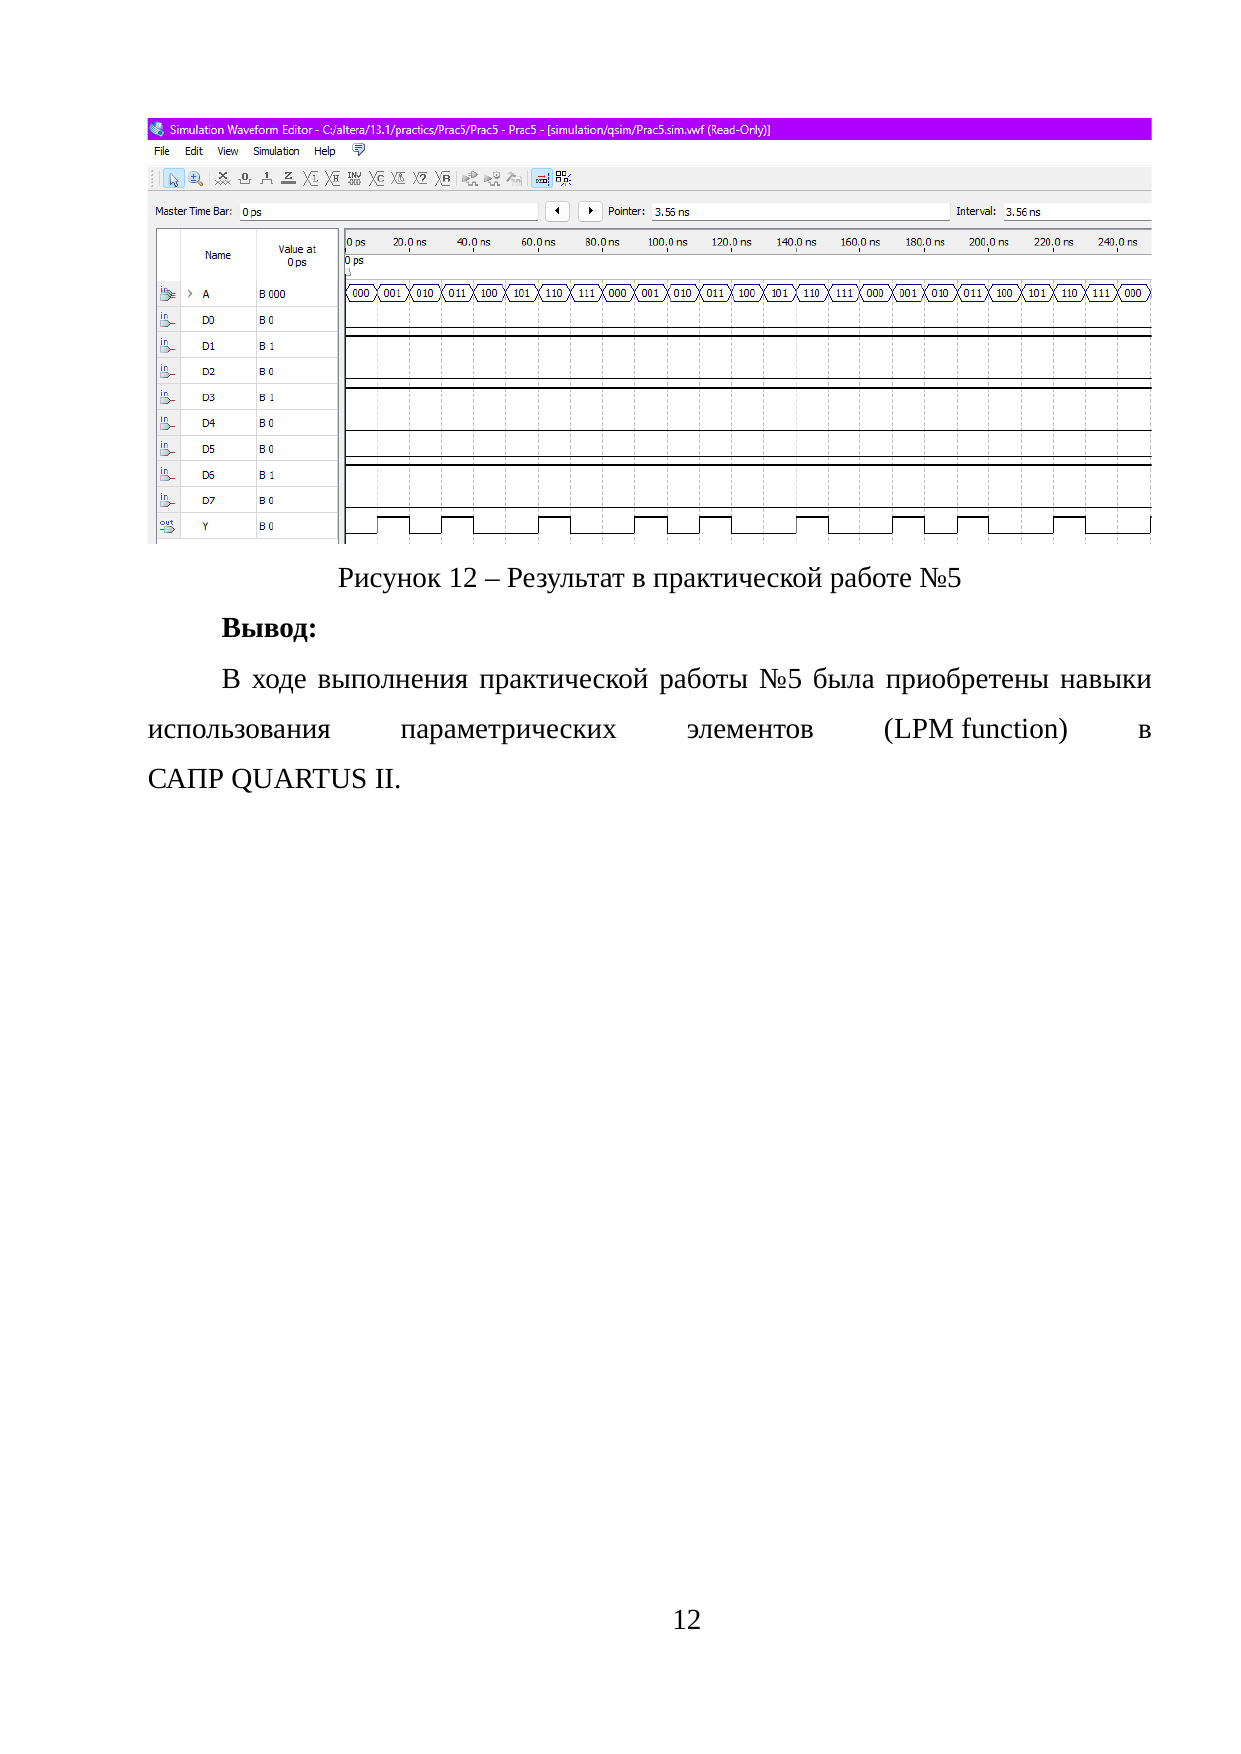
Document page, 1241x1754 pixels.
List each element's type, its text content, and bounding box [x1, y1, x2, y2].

text Вывод: [148, 610, 1152, 644]
text В ходе выполнения практической работы №5 была приобретены навыки использования параметрических элементов (LPM function) в САПР QUARTUS II. [148, 661, 1152, 795]
picture [147, 118, 1152, 544]
text Рисунок 12 – Результат в практической работе №5 [148, 560, 1152, 594]
